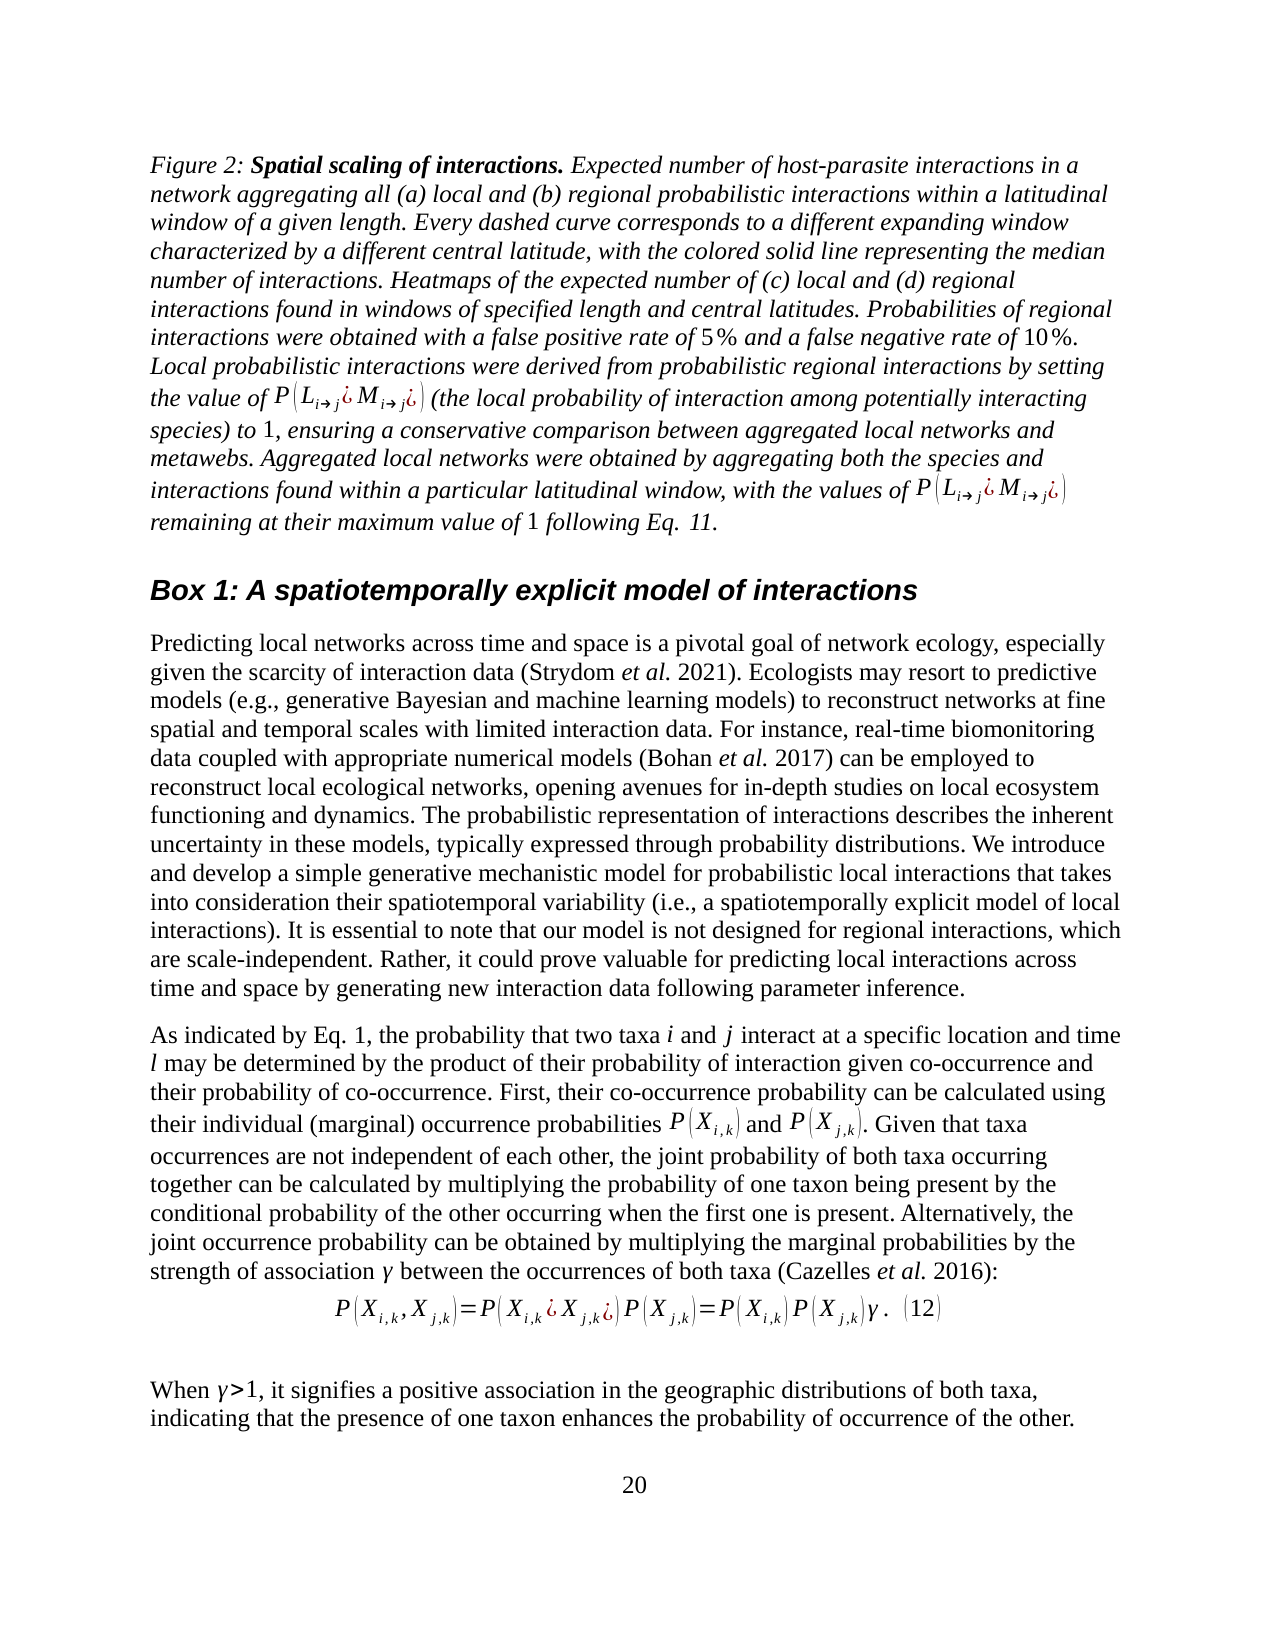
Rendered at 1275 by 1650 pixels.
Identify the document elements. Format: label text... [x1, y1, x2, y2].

text Predicting local networks across time and space is a pivotal goal of network ecology, especially given the scarcity of interaction data (Strydom et al. 2021). Ecologists may resort to predictive models (e.g., generative Bayesian and machine learning models) to reconstruct networks at fine spatial and temporal scales with limited interaction data. For instance, real-time biomonitoring data coupled with appropriate numerical models (Bohan et al. 2017) can be employed to reconstruct local ecological networks, opening avenues for in-depth studies on local ecosystem functioning and dynamics. The probabilistic representation of interactions describes the inherent uncertainty in these models, typically expressed through probability distributions. We introduce and develop a simple generative mechanistic model for probabilistic local interactions that takes into consideration their spatiotemporal variability (i.e., a spatiotemporally explicit model of local interactions). It is essential to note that our model is not designed for regional interactions, which are scale-independent. Rather, it could prove valuable for predicting local interactions across time and space by generating new interaction data following parameter inference. [150, 628, 1125, 1002]
subtitle Box 1: A spatiotemporally explicit model of interactions [150, 573, 1125, 607]
text When , it signifies a positive association in the geographic distributions of both taxa, indicating that the presence of one taxon enhances the probability of occurrence of the other. [150, 1375, 1125, 1432]
text Figure 2: Spatial scaling of interactions. Expected number of host-parasite interactions in a network aggregating all (a) local and (b) regional probabilistic interactions within a latitudinal window of a given length. Every dashed curve corresponds to a different expanding window characterized by a different central latitude, with the colored solid line representing the median number of interactions. Heatmaps of the expected number of (c) local and (d) regional interactions found in windows of specified length and central latitudes. Probabilities of regional interactions were obtained with a false positive rate of and a false negative rate of . Local probabilistic interactions were derived from probabilistic regional interactions by setting the value of (the local probability of interaction among potentially interacting species) to , ensuring a conservative comparison between aggregated local networks and metawebs. Aggregated local networks were obtained by aggregating both the species and interactions found within a particular latitudinal window, with the values of remaining at their maximum value of following Eq. 11. [150, 150, 1125, 536]
text As indicated by Eq. 1, the probability that two taxa and interact at a specific location and time may be determined by the product of their probability of interaction given co-occurrence and their probability of co-occurrence. First, their co-occurrence probability can be calculated using their individual (marginal) occurrence probabilities and . Given that taxa occurrences are not independent of each other, the joint probability of both taxa occurring together can be calculated by multiplying the probability of one taxon being present by the conditional probability of the other occurring when the first one is present. Alternatively, the joint occurrence probability can be obtained by multiplying the marginal probabilities by the strength of association between the occurrences of both taxa (Cazelles et al. 2016): [150, 1020, 1125, 1284]
